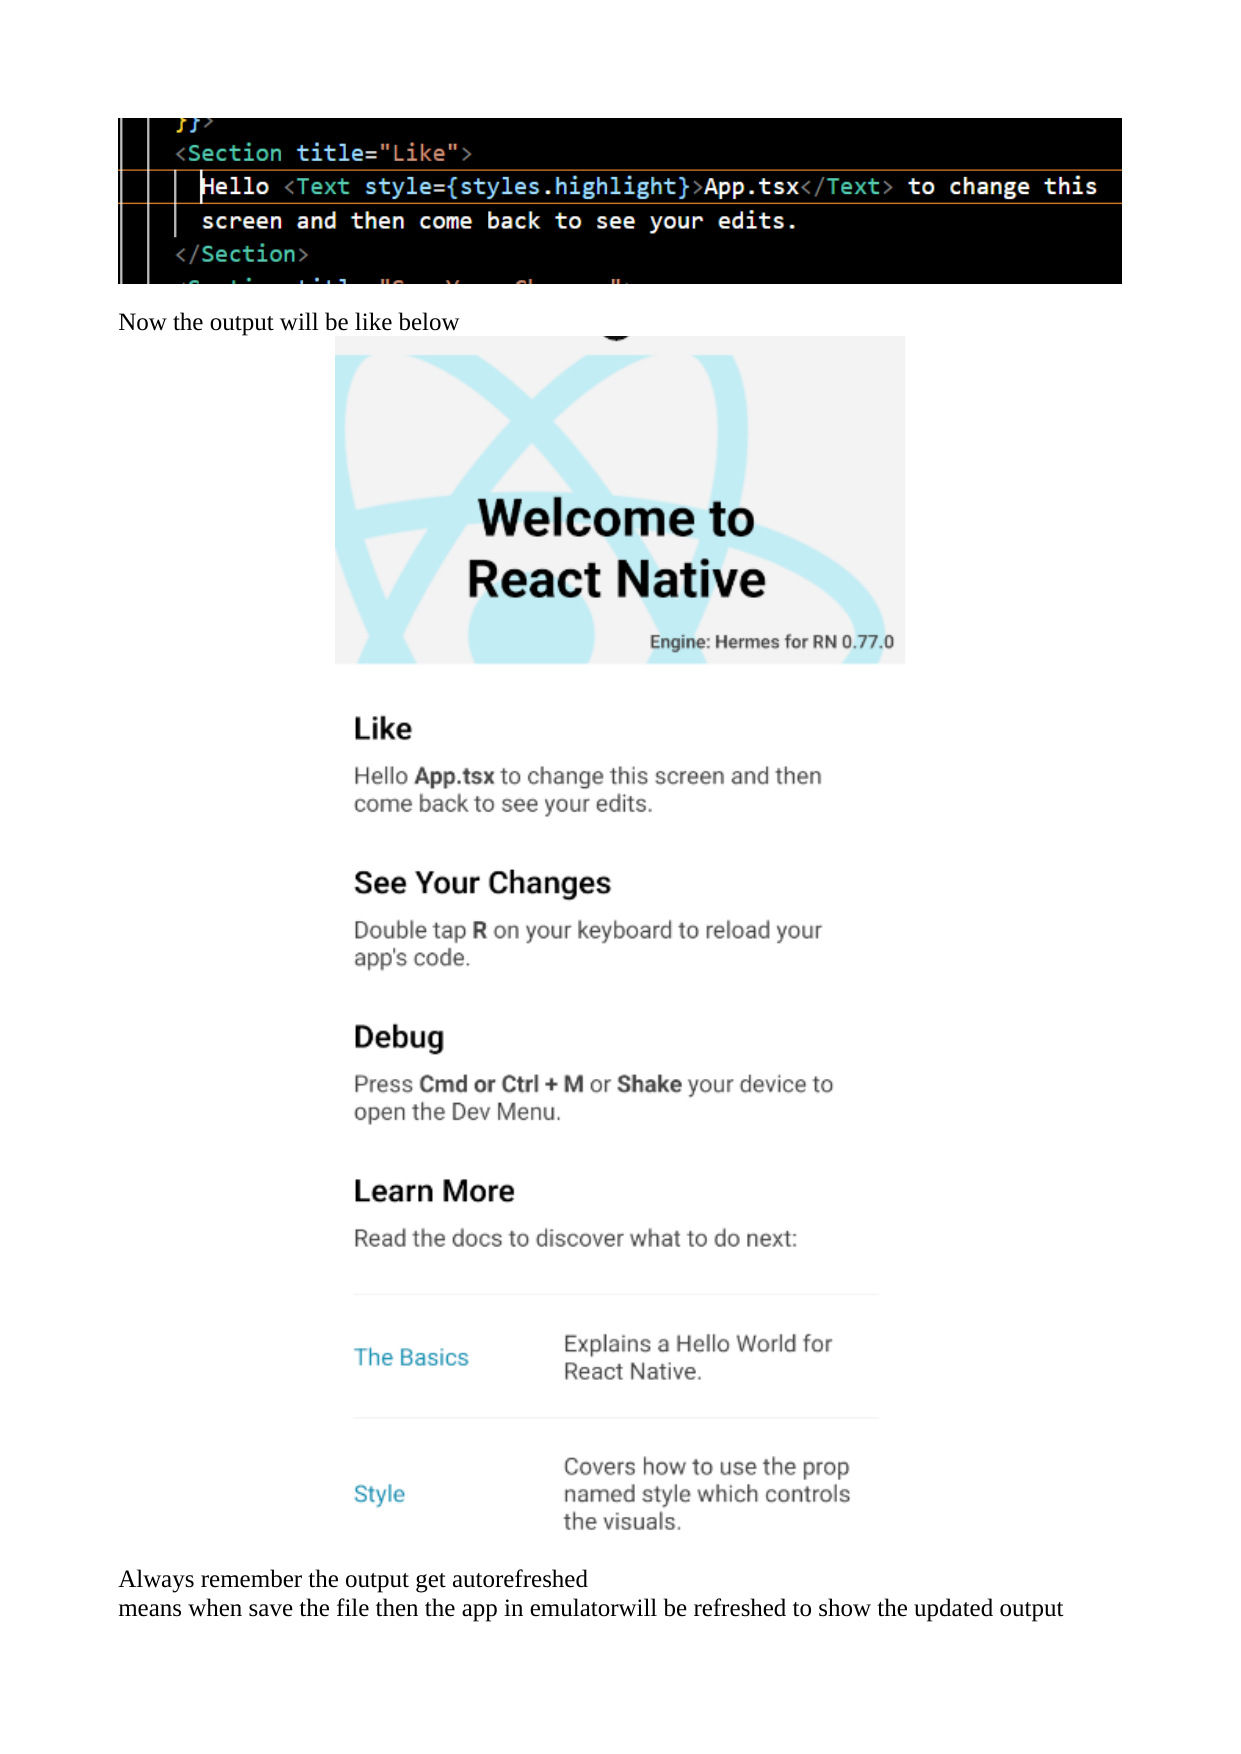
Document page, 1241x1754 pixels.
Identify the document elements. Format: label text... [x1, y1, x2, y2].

picture [118, 118, 1122, 284]
text means when save the file then the app in emulatorwill be refreshed to show the updated output [118, 1593, 1122, 1622]
picture [335, 336, 906, 1541]
text Always remember the output get autorefreshed [118, 1564, 1122, 1593]
text Now the output will be like below [118, 307, 1122, 336]
